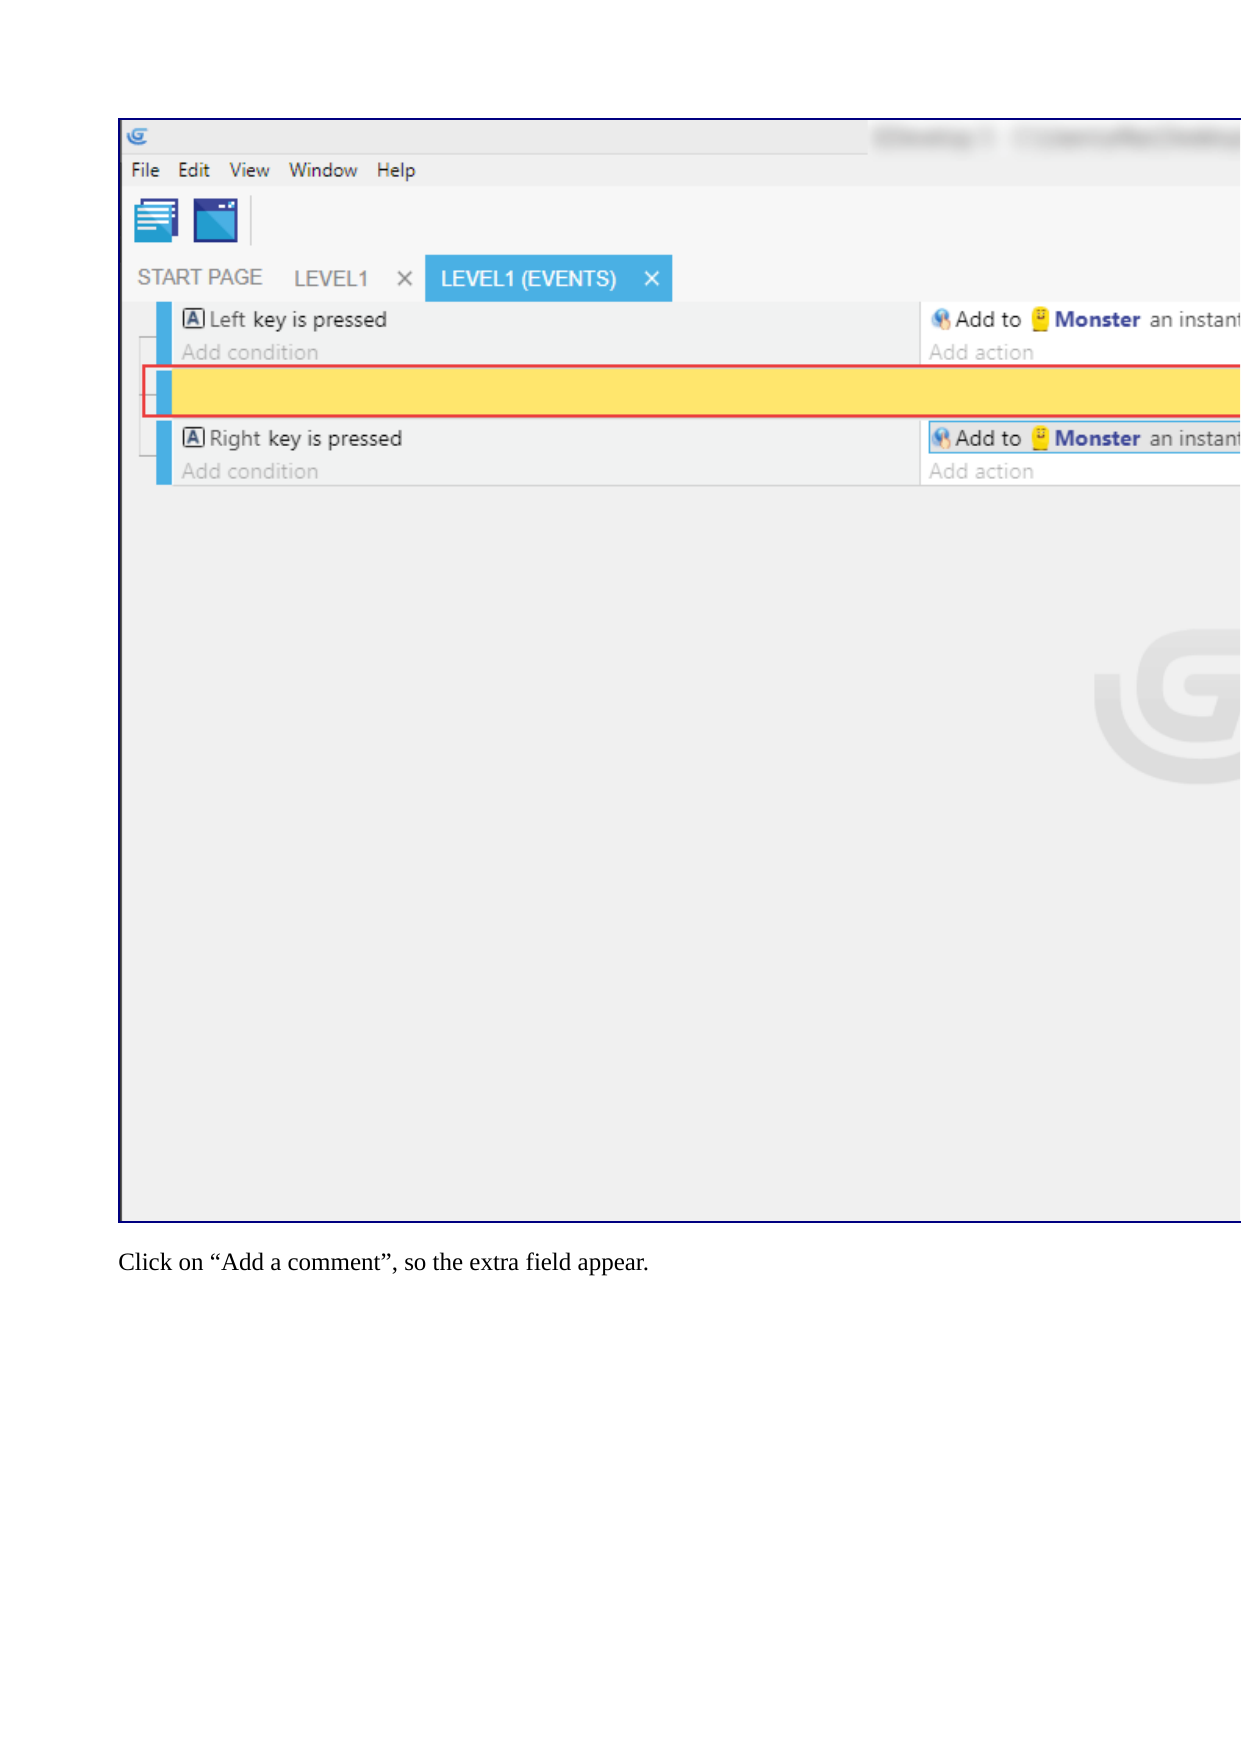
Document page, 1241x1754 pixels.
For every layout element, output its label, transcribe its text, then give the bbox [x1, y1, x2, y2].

picture [120, 120, 1241, 1221]
text Click on “Add a comment”, so the extra field appear. [118, 1247, 1122, 1276]
